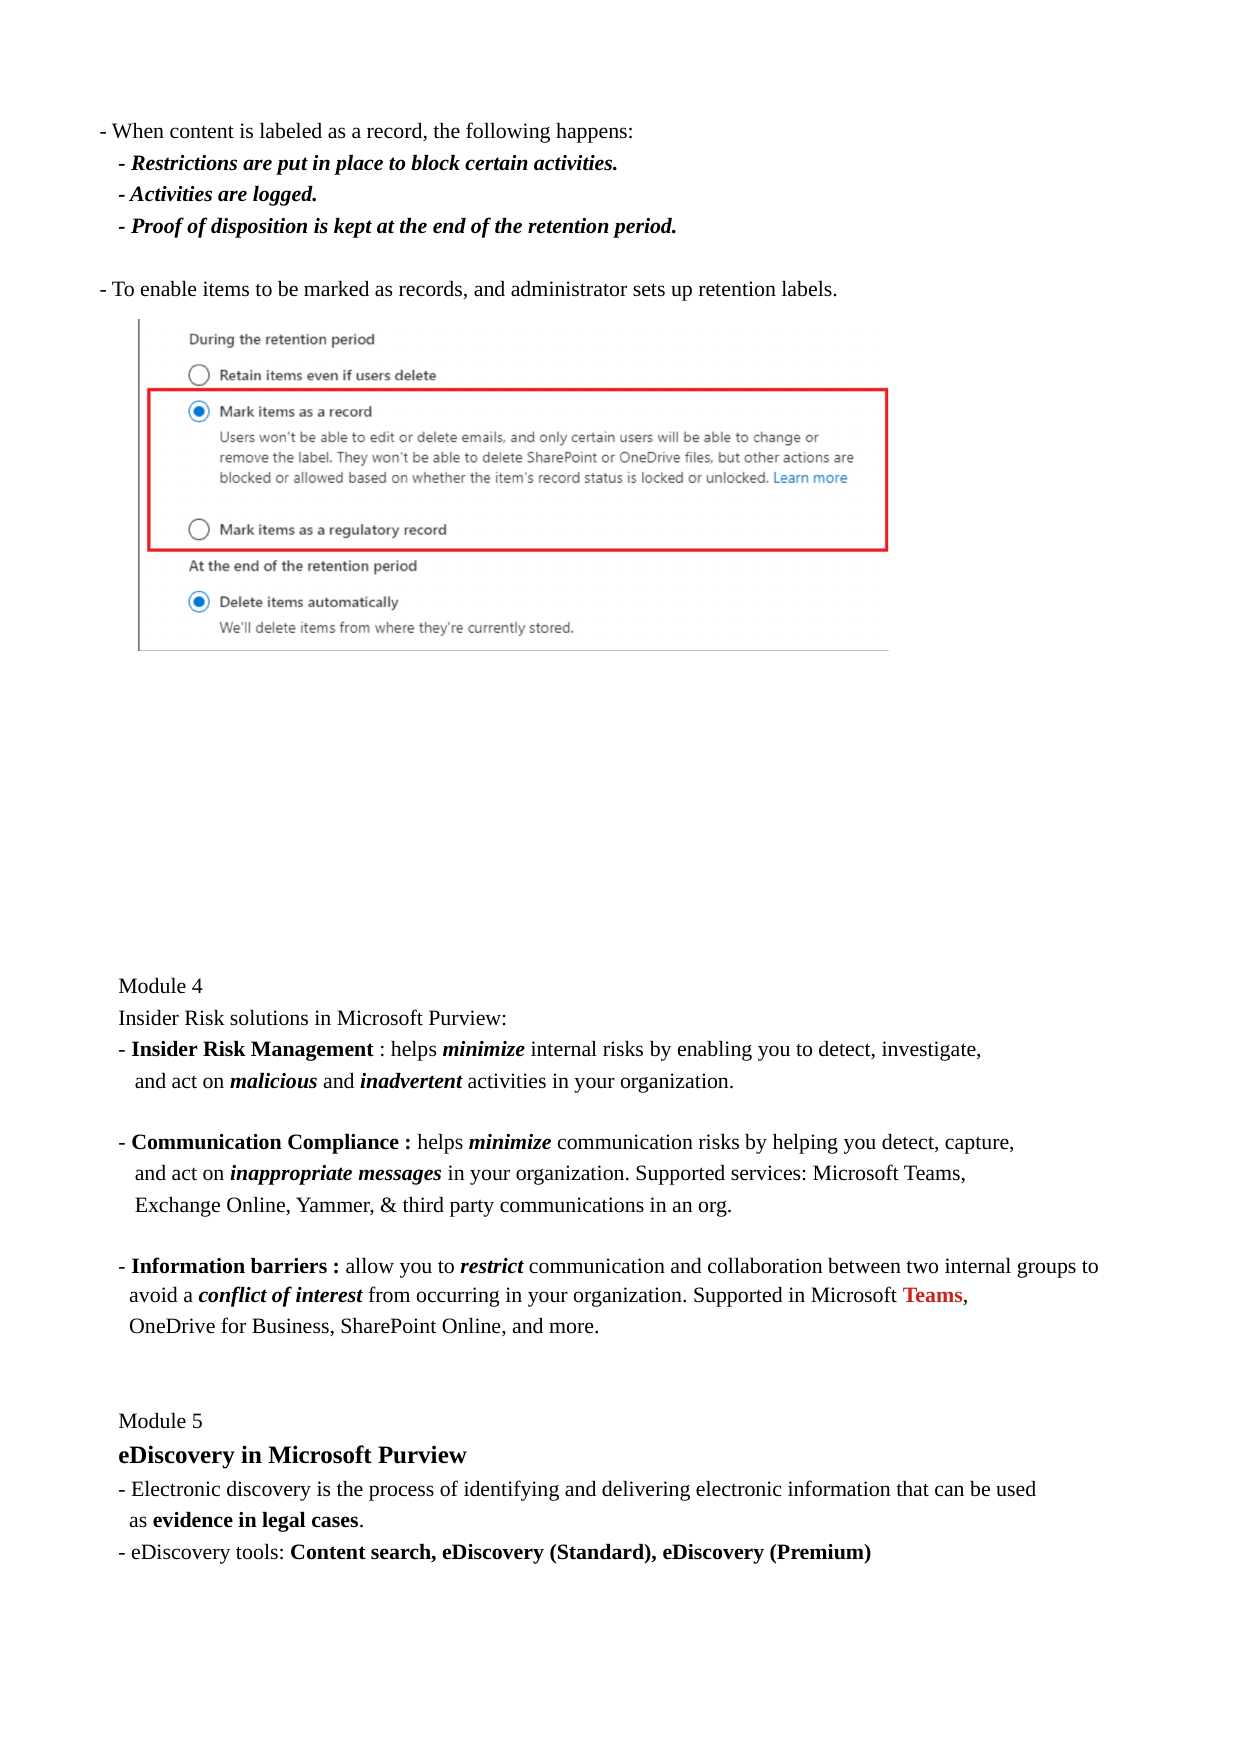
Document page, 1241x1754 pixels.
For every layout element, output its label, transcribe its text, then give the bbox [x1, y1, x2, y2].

text as evidence in legal cases. [99, 1507, 1122, 1533]
picture [138, 319, 889, 651]
text Exchange Online, Yammer, & third party communications in an org. [99, 1192, 1122, 1217]
text Insider Risk solutions in Microsoft Purview: [99, 1005, 1122, 1030]
text - Restrictions are put in place to block certain activities. [99, 150, 1122, 175]
text OneDrive for Business, SharePoint Online, and more. [99, 1313, 1122, 1338]
text - Proof of disposition is kept at the end of the retention period. [99, 213, 1122, 238]
text and act on inappropriate messages in your organization. Supported services: Microsoft Teams, [99, 1160, 1122, 1186]
text - Electronic discovery is the process of identifying and delivering electronic information that can be used [99, 1476, 1122, 1501]
text eDiscovery in Microsoft Purview [99, 1440, 1122, 1469]
text Module 4 [99, 973, 1122, 998]
text - Insider Risk Management : helps minimize internal risks by enabling you to detect, investigate, [99, 1036, 1122, 1062]
text - eDiscovery tools: Content search, eDiscovery (Standard), eDiscovery (Premium) [99, 1539, 1122, 1564]
text and act on malicious and inadvertent activities in your organization. [99, 1068, 1122, 1093]
text Module 5 [99, 1408, 1122, 1433]
text - To enable items to be marked as records, and administrator sets up retention labels. [99, 276, 1122, 302]
text - When content is labeled as a record, the following happens: [99, 118, 1122, 143]
text - Communication Compliance : helps minimize communication risks by helping you detect, capture, [99, 1129, 1122, 1154]
text - Information barriers : allow you to restrict communication and collaboration between two internal groups to avoid a conflict of interest from occurring in your organization. Supported in Microsoft Teams, [99, 1253, 1122, 1307]
text - Activities are logged. [99, 181, 1122, 207]
